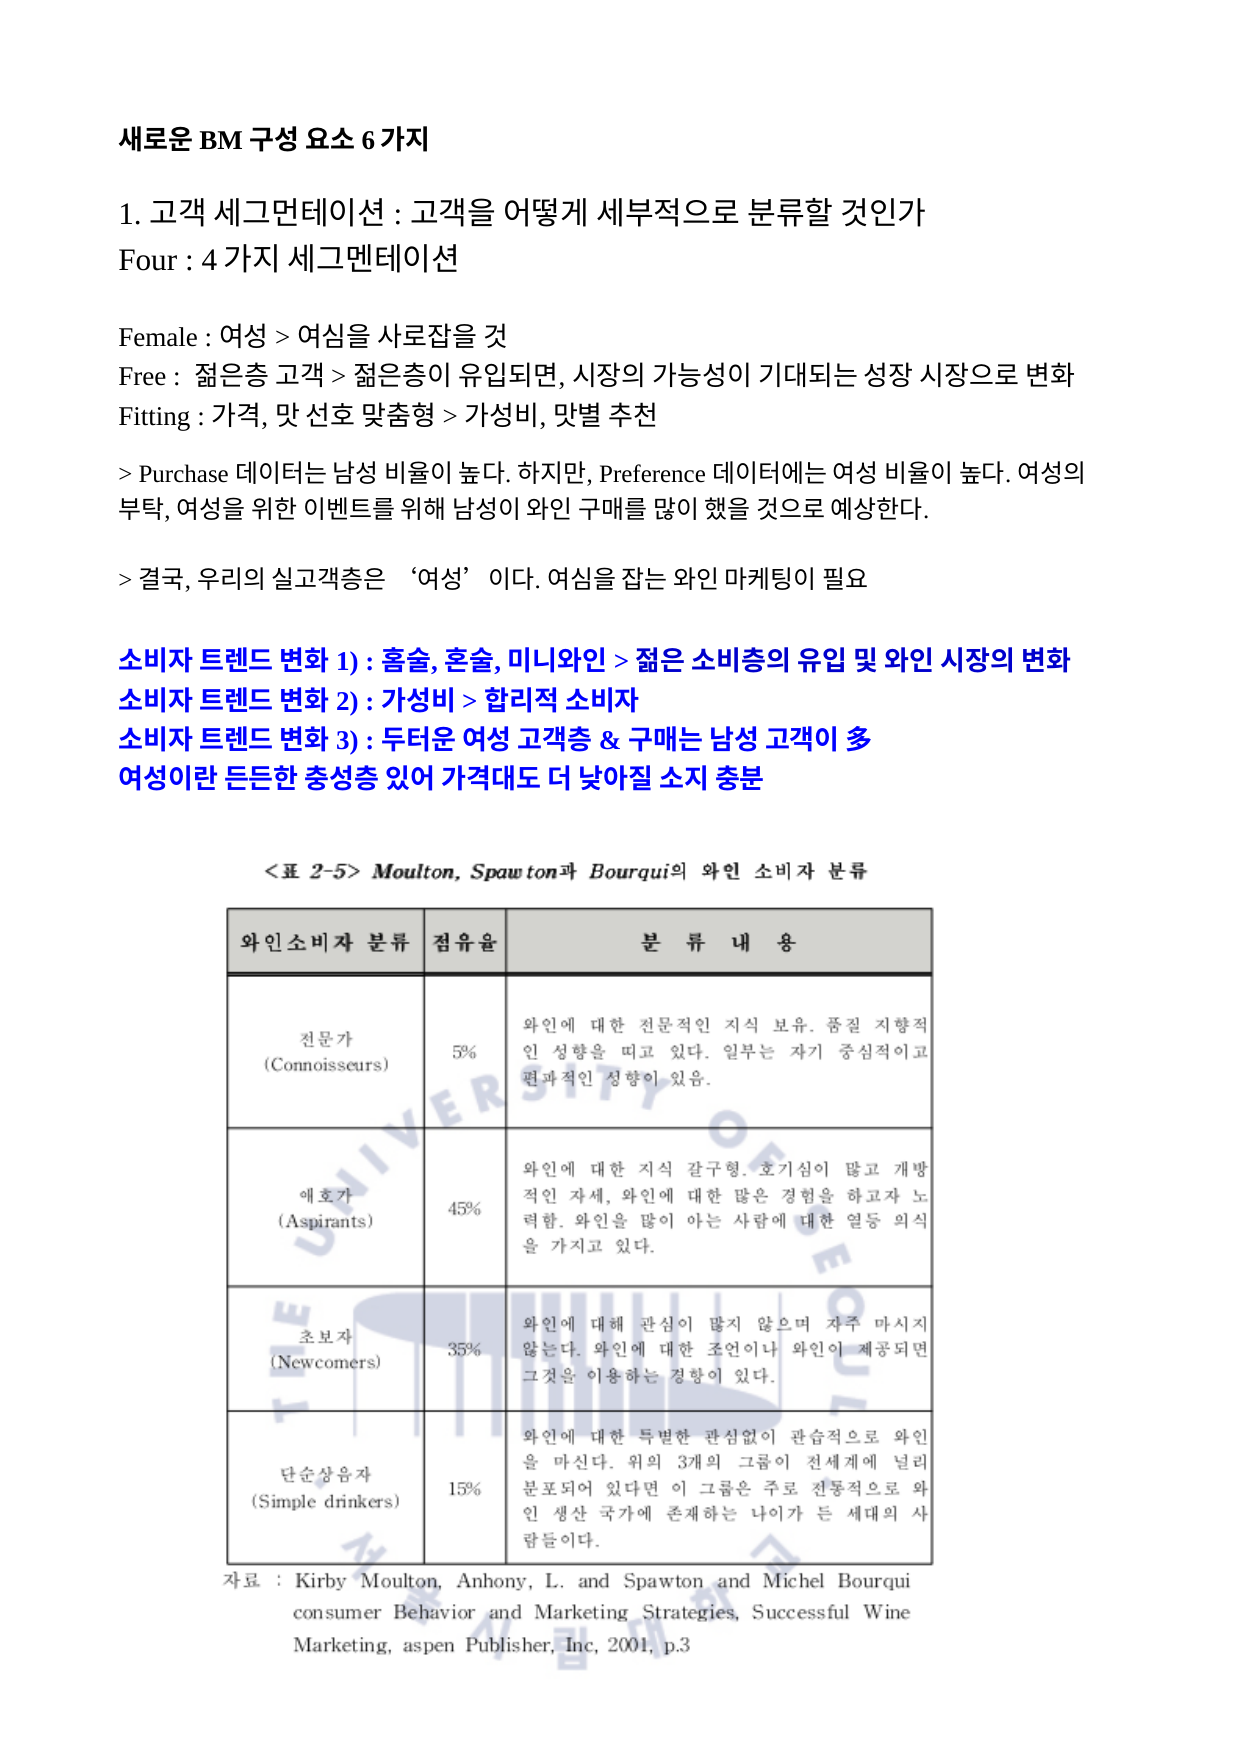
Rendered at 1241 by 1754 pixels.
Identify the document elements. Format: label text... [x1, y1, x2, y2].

text Free : 젊은층 고객 > 젊은층이 유입되면, 시장의 가능성이 기대되는 성장 시장으로 변화 [118, 354, 1122, 393]
text 여성이란 든든한 충성층 있어 가격대도 더 낮아질 소지 충분 [118, 757, 1122, 796]
picture [197, 837, 973, 1683]
text Female : 여성 > 여심을 사로잡을 것 [118, 315, 1122, 354]
text 1. 고객 세그먼테이션 : 고객을 어떻게 세부적으로 분류할 것인가 [118, 188, 1122, 234]
text Four : 4가지 세그멘테이션 [118, 234, 1122, 279]
text 소비자 트렌드 변화 1) : 홈술, 혼술, 미니와인 > 젊은 소비층의 유입 및 와인 시장의 변화 [118, 639, 1122, 678]
subtitle > 결국, 우리의 실고객층은 ‘여성’이다. 여심을 잡는 와인 마케팅이 필요 [118, 559, 1122, 596]
text 새로운 BM 구성 요소 6가지 [118, 118, 1122, 157]
text 소비자 트렌드 변화 2) : 가성비 > 합리적 소비자 [118, 678, 1122, 718]
text 소비자 트렌드 변화 3) : 두터운 여성 고객층 & 구매는 남성 고객이 多 [118, 718, 1122, 757]
text Fitting : 가격, 맛 선호 맞춤형 > 가성비, 맛별 추천 [118, 393, 1122, 433]
subtitle > Purchase 데이터는 남성 비율이 높다. 하지만, Preference 데이터에는 여성 비율이 높다. 여성의 부탁, 여성을 위한 이벤트를 위해 남성이 와인 구매를 많이 했을 것으로 예상한다. [118, 453, 1122, 526]
